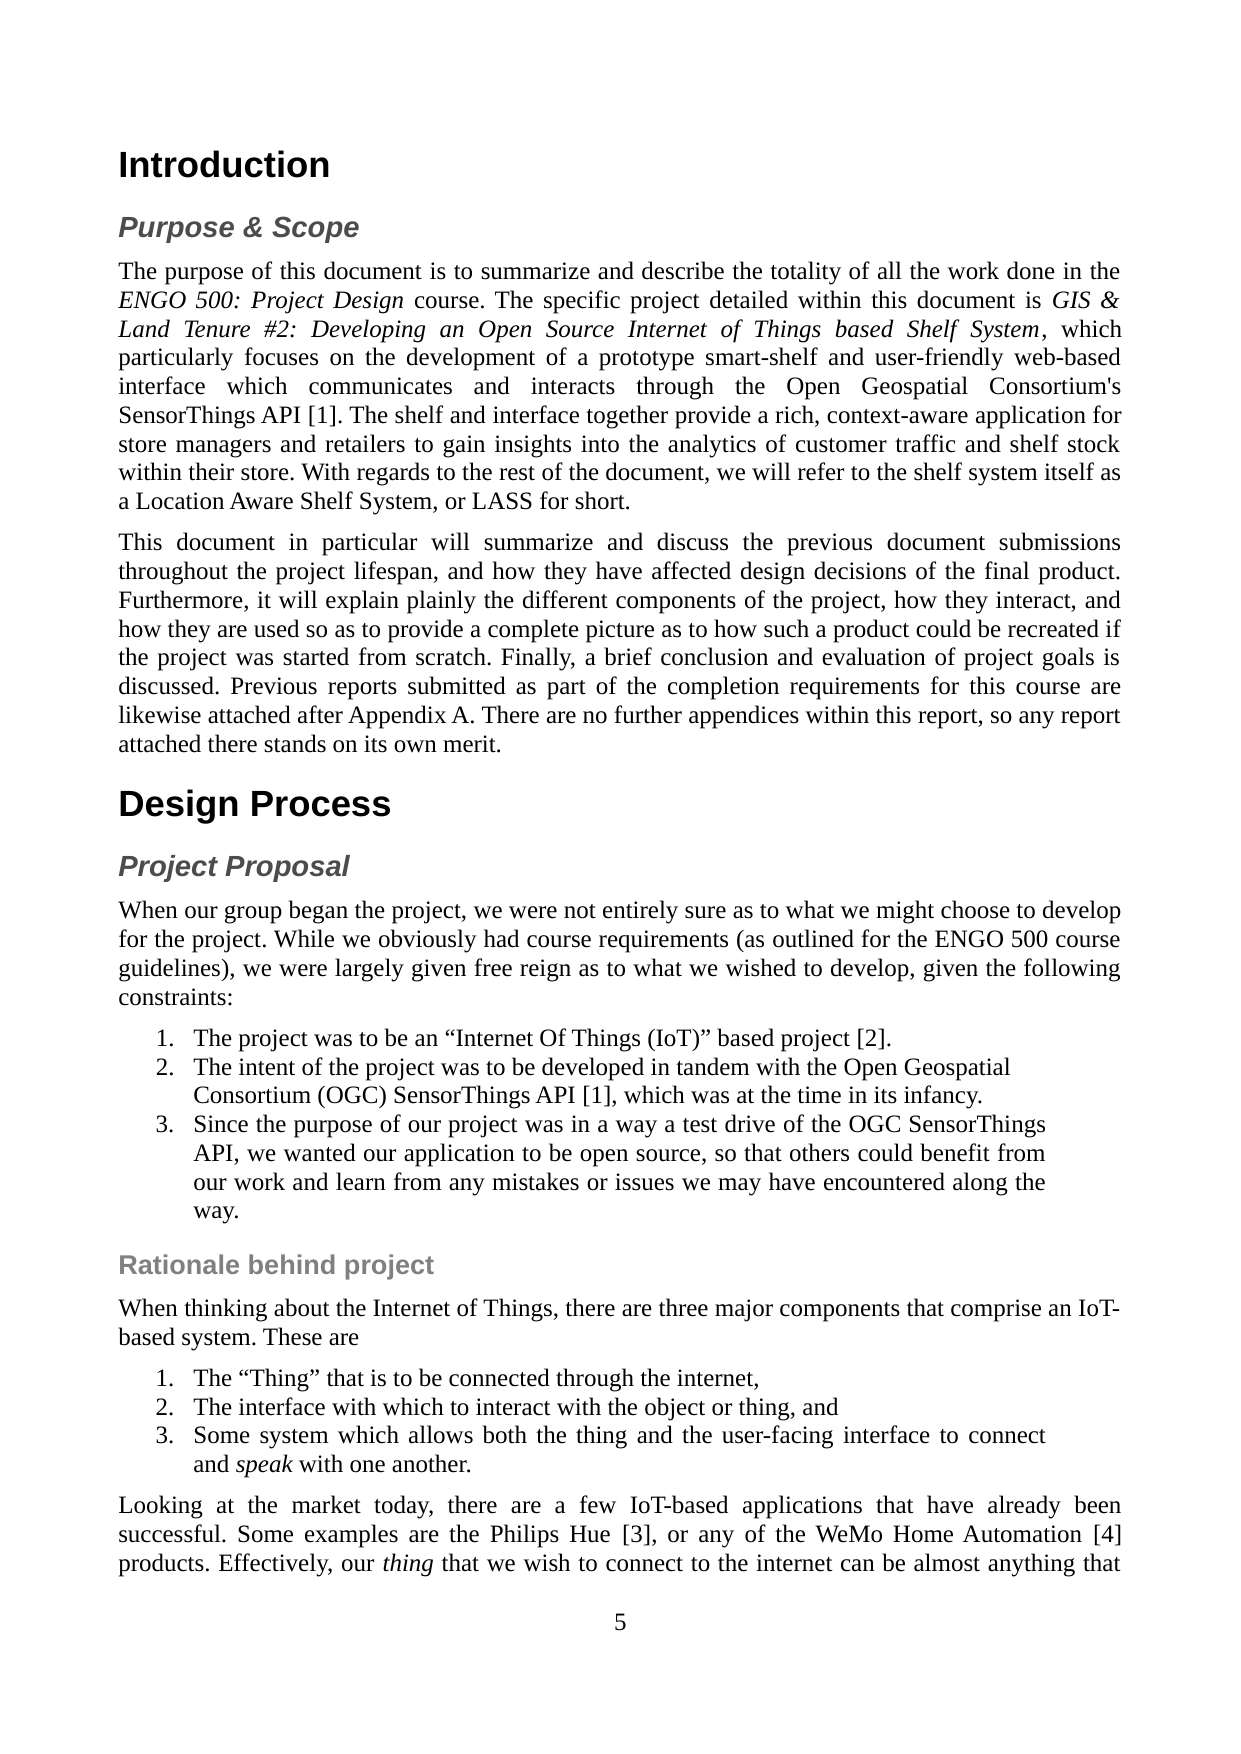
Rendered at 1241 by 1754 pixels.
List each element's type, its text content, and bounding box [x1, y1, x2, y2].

subtitle Rationale behind project [118, 1249, 1122, 1280]
text When thinking about the Internet of Things, there are three major components that comprise an IoT-based system. These are [118, 1293, 1122, 1350]
text When our group began the project, we were not entirely sure as to what we might choose to develop for the project. While we obviously had course requirements (as outlined for the ENGO 500 course guidelines), we were largely given free reign as to what we wished to develop, given the following constraints: [118, 895, 1122, 1010]
list Since the purpose of our project was in a way a test drive of the OGC SensorThings API, we wanted our application to be open source, so that others could benefit from our work and learn from any mistakes or issues we may have encountered along the way. [155, 1109, 1047, 1224]
subtitle Introduction [118, 143, 1122, 185]
text This document in particular will summarize and discuss the previous document submissions throughout the project lifespan, and how they have affected design decisions of the final product. Furthermore, it will explain plainly the different components of the project, how they interact, and how they are used so as to provide a complete picture as to how such a product could be recreated if the project was started from scratch. Finally, a brief conclusion and evaluation of project goals is discussed. Previous reports submitted as part of the completion requirements for this course are likewise attached after Appendix A. There are no further appendices within this report, so any report attached there stands on its own merit. [118, 527, 1122, 757]
subtitle Project Proposal [118, 849, 1122, 883]
text Looking at the market today, there are a few IoT-based applications that have already been successful. Some examples are the Philips Hue [3], or any of the WeMo Home Automation [4] products. Effectively, our thing that we wish to connect to the internet can be almost anything that [118, 1490, 1122, 1577]
text The purpose of this document is to summarize and describe the totality of all the work done in the ENGO 500: Project Design course. The specific project detailed within this document is GIS & Land Tenure #2: Developing an Open Source Internet of Things based Shelf System, which particularly focuses on the development of a prototype smart-shelf and user-friendly web-based interface which communicates and interacts through the Open Geospatial Consortium's SensorThings API [1]. The shelf and interface together provide a rich, context-aware application for store managers and retailers to gain insights into the analytics of customer traffic and shelf stock within their store. With regards to the rest of the document, we will refer to the shelf system itself as a Location Aware Shelf System, or LASS for short. [118, 256, 1122, 515]
list The project was to be an “Internet Of Things (IoT)” based project [2]. [156, 1023, 1122, 1052]
subtitle Purpose & Scope [118, 210, 1122, 244]
list Some system which allows both the thing and the user-facing interface to connect and speak with one another. [155, 1420, 1047, 1478]
subtitle Design Process [118, 782, 1122, 824]
list The “Thing” that is to be connected through the internet, [155, 1363, 1047, 1392]
list The interface with which to interact with the object or thing, and [155, 1392, 1047, 1420]
list The intent of the project was to be developed in tandem with the Open Geospatial Consortium (OGC) SensorThings API [1], which was at the time in its infancy. [156, 1052, 1122, 1109]
